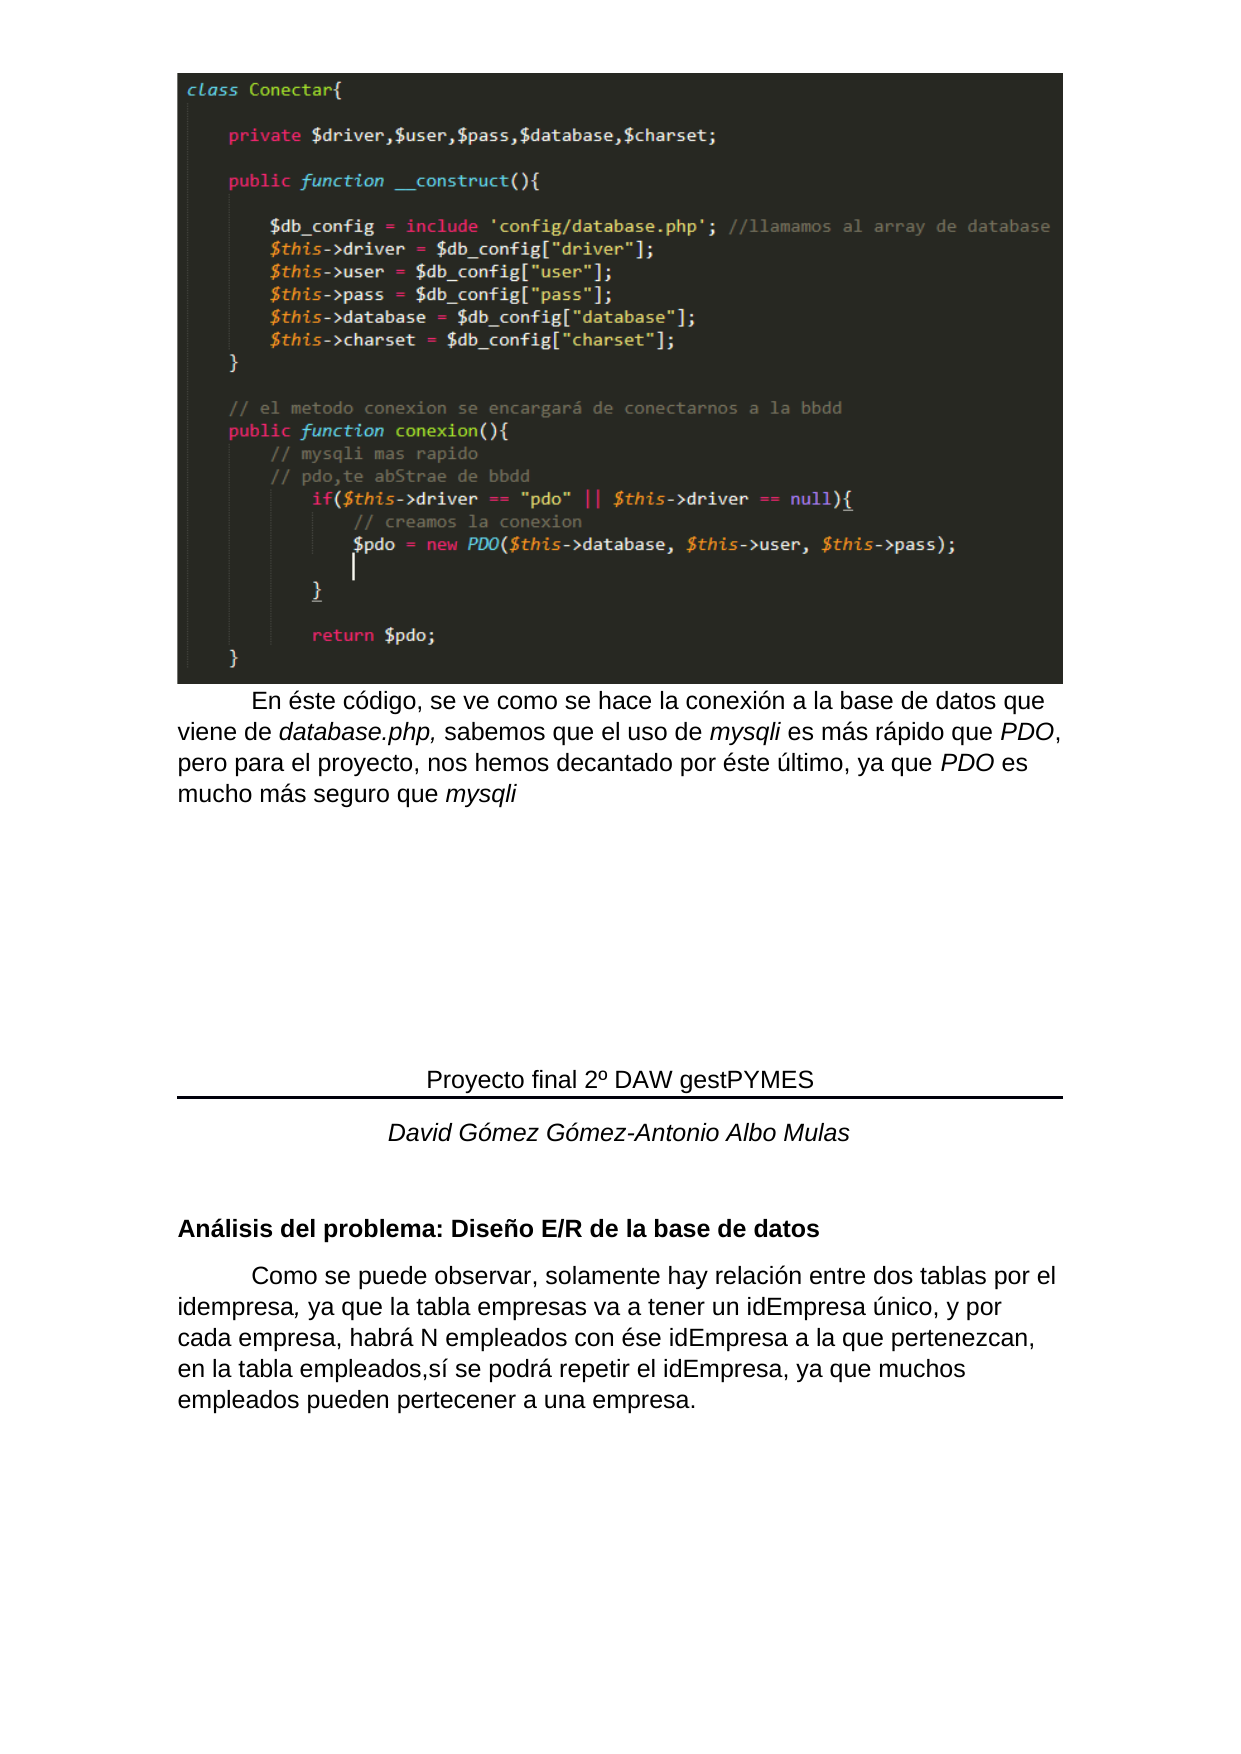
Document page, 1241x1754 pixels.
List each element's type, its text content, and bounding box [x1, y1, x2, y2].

text David Gómez Gómez-Antonio Albo Mulas [177, 1118, 1063, 1147]
text Análisis del problema: Diseño E/R de la base de datos [177, 1213, 1063, 1242]
picture [177, 73, 1063, 684]
text Como se puede observar, solamente hay relación entre dos tablas por el idempresa, ya que la tabla empresas va a tener un idEmpresa único, y por cada empresa, habrá N empleados con ése idEmpresa a la que pertenezcan, en la tabla empleados,sí se podrá repetir el idEmpresa, ya que muchos empleados pueden pertecener a una empresa. [177, 1261, 1063, 1414]
text Proyecto final 2º DAW gestPYMES [177, 1065, 1063, 1096]
text En éste código, se ve como se hace la conexión a la base de datos que viene de database.php, sabemos que el uso de mysqli es más rápido que PDO, pero para el proyecto, nos hemos decantado por éste último, ya que PDO es mucho más seguro que mysqli [177, 684, 1063, 808]
